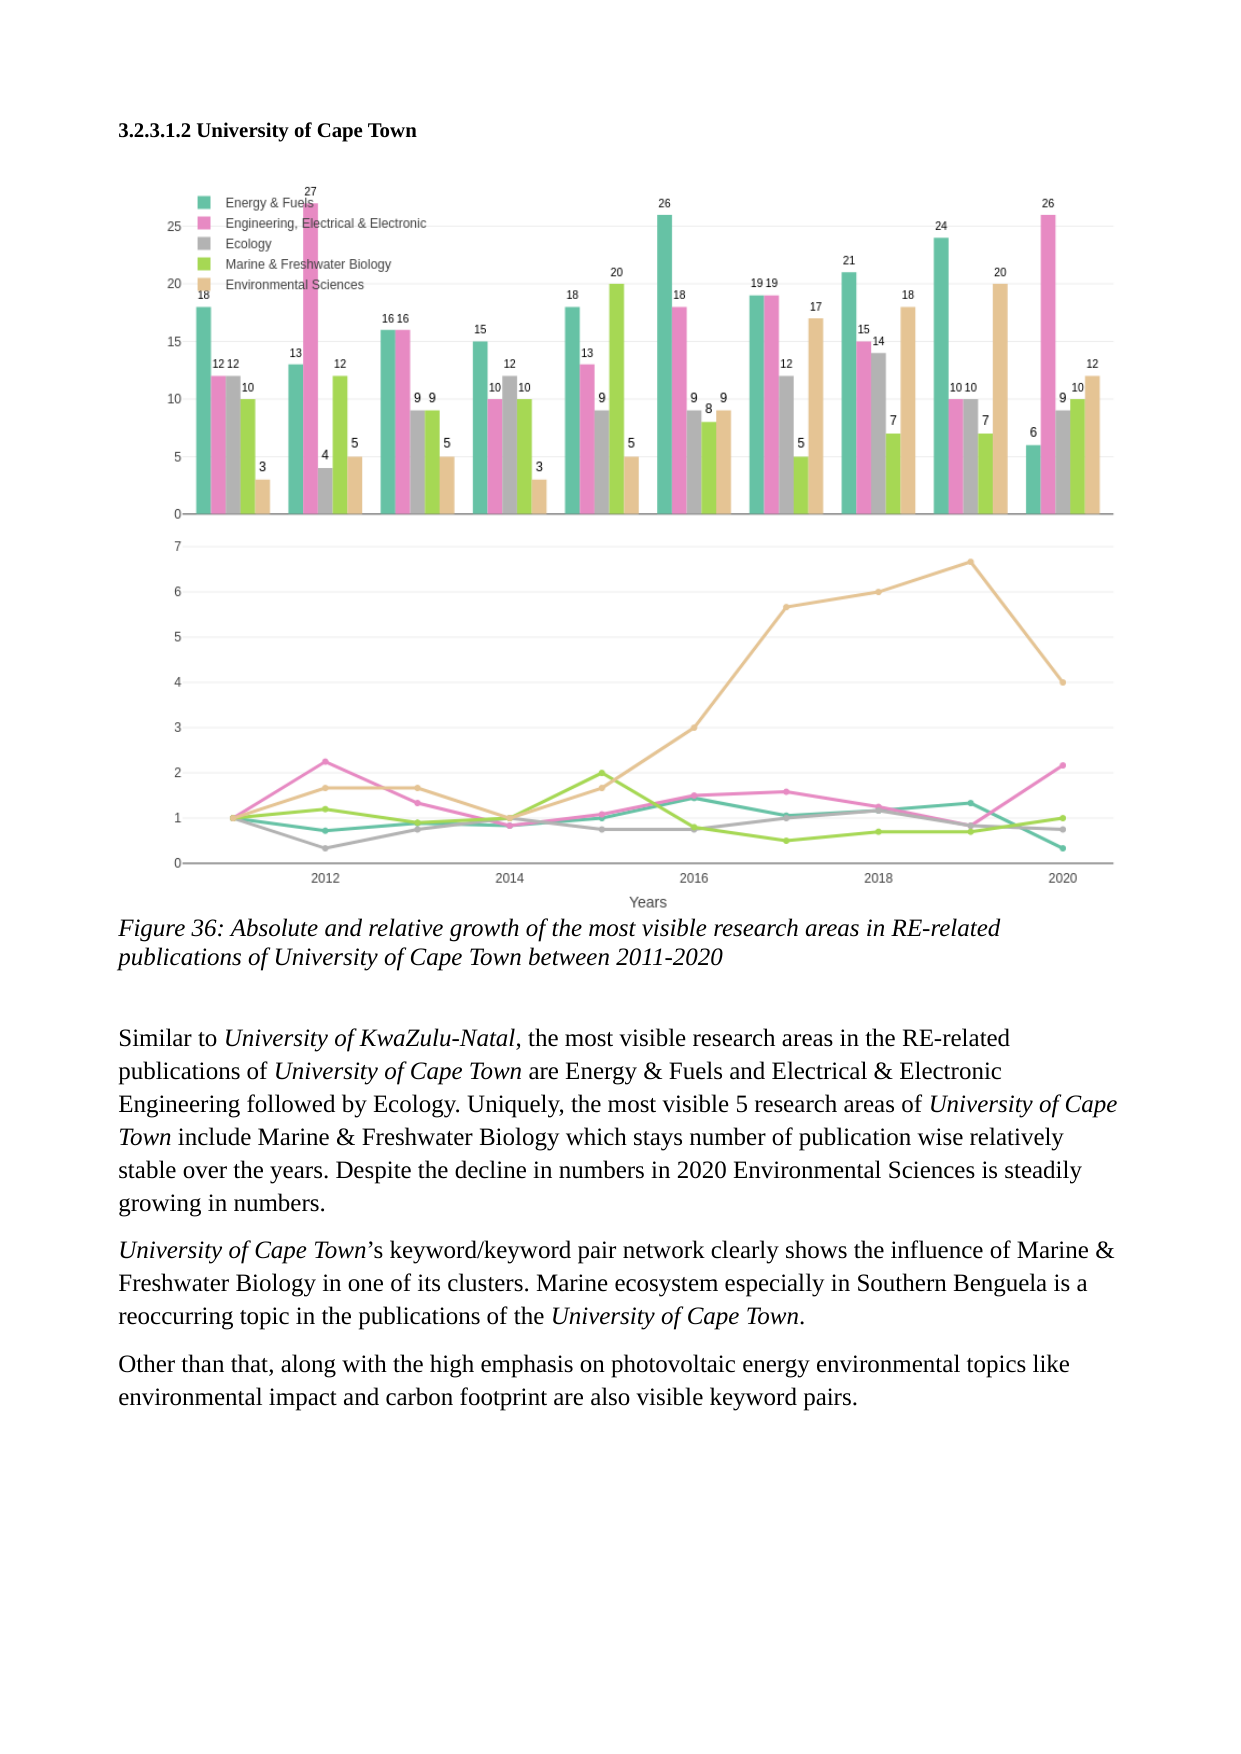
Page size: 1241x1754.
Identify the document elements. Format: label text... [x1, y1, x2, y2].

text Other than that, along with the high emphasis on photovoltaic energy environmental topics like environmental impact and carbon footprint are also visible keyword pairs. [118, 1349, 1122, 1411]
text Similar to University of KwaZulu-Natal, the most visible research areas in the RE-related publications of University of Cape Town are Energy & Fuels and Electrical & Electronic Engineering followed by Ecology. Uniquely, the most visible 5 research areas of University of Cape Town include Marine & Freshwater Biology which stays number of publication wise relatively stable over the years. Despite the decline in numbers in 2020 Environmental Sciences is steadily growing in numbers. [118, 1023, 1122, 1217]
text Figure 36: Absolute and relative growth of the most visible research areas in RE-related publications of University of Cape Town between 2011-2020 [118, 914, 1122, 971]
picture [118, 161, 1123, 914]
subtitle 3.2.3.1.2 University of Cape Town [118, 118, 1122, 142]
text University of Cape Town’s keyword/keyword pair network clearly shows the influence of Marine & Freshwater Biology in one of its clusters. Marine ecosystem especially in Southern Benguela is a reoccurring topic in the publications of the University of Cape Town. [118, 1235, 1122, 1330]
